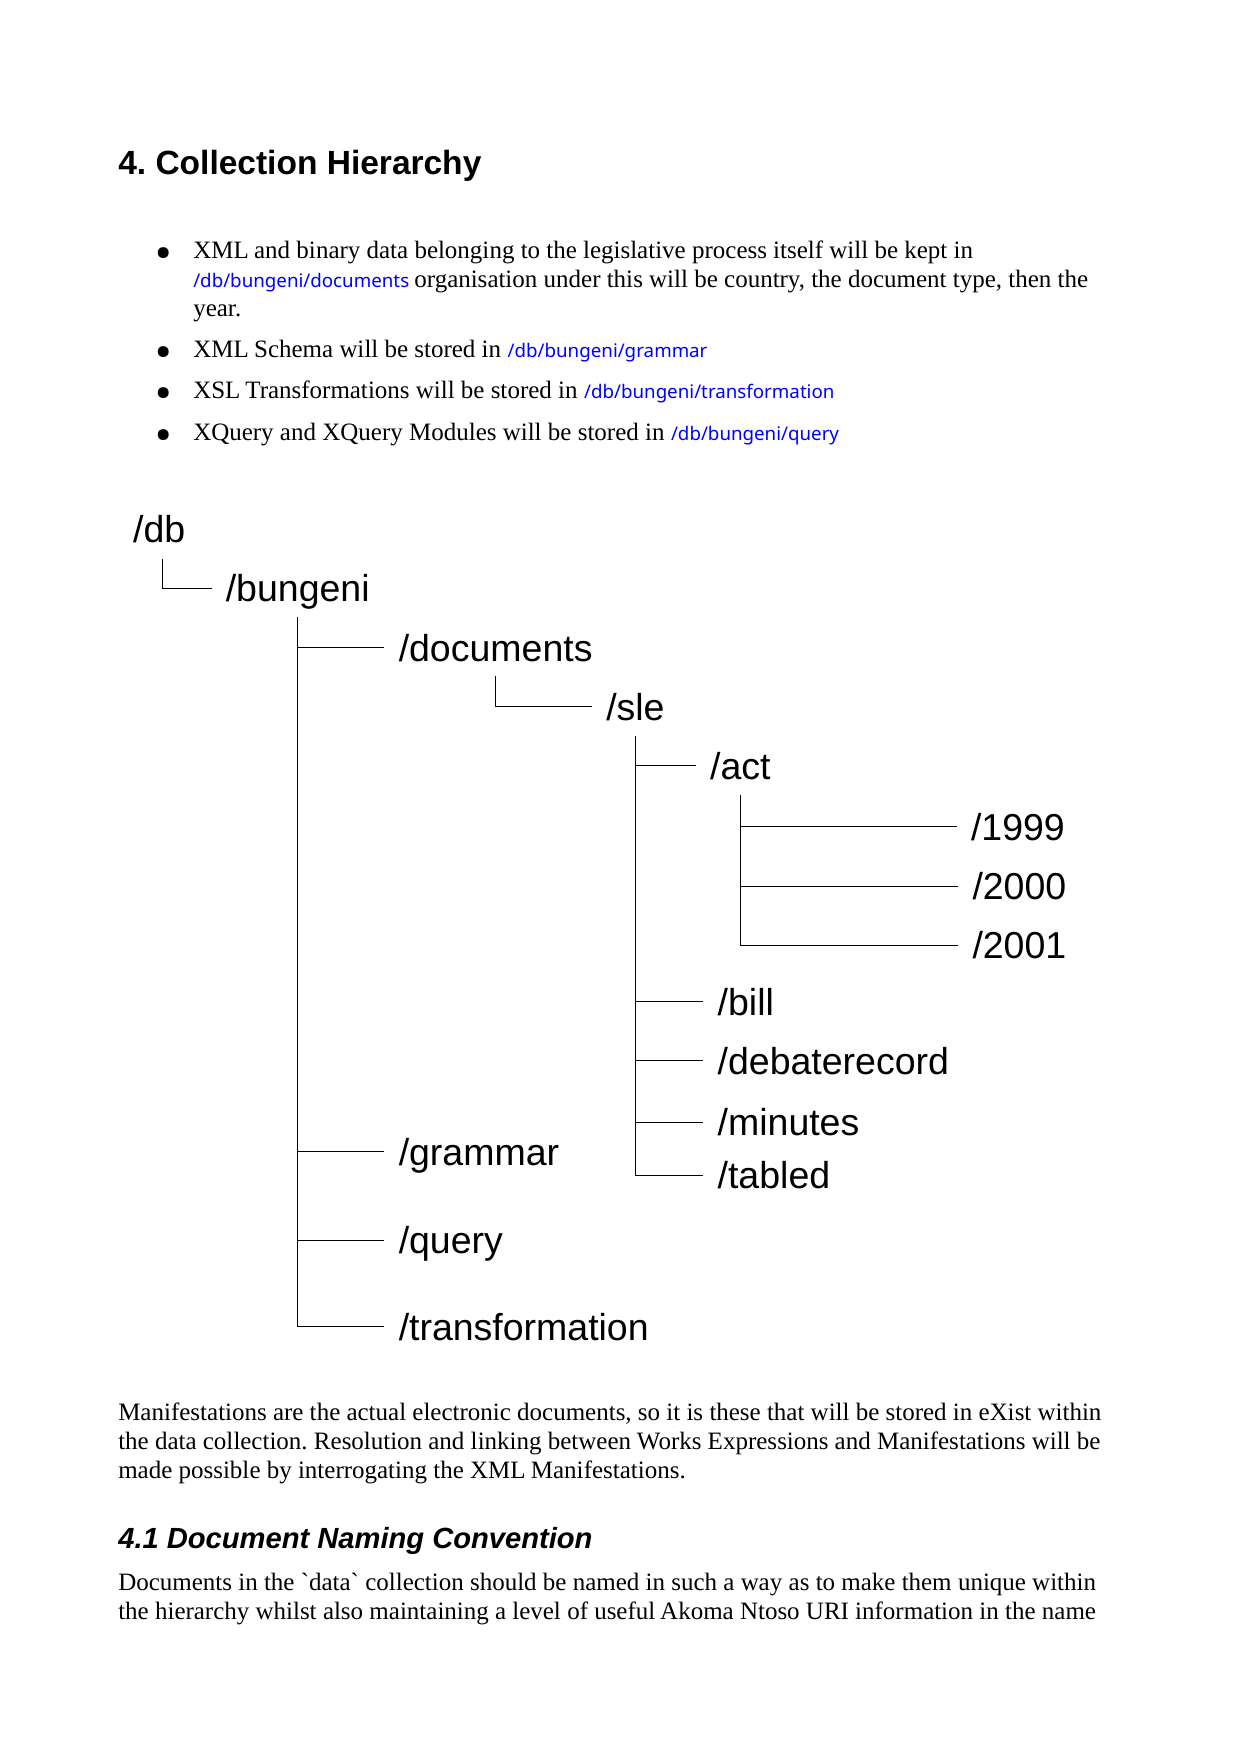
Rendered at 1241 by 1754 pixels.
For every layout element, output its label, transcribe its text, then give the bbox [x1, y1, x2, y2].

subtitle 4. Collection Hierarchy [118, 143, 1122, 182]
list XSL Transformations will be stored in /db/bungeni/transformation [156, 376, 1122, 404]
text Documents in the `data` collection should be named in such a way as to make them unique within the hierarchy whilst also maintaining a level of useful Akoma Ntoso URI information in the name [118, 1567, 1122, 1625]
list XML and binary data belonging to the legislative process itself will be kept in /db/bungeni/documents organisation under this will be country, the document type, then the year. [156, 236, 1122, 322]
text Manifestations are the actual electronic documents, so it is these that will be stored in eXist within the data collection. Resolution and linking between Works Expressions and Manifestations will be made possible by interrogating the XML Manifestations. [118, 1397, 1122, 1484]
subtitle 4.1 Document Naming Convention [118, 1521, 1122, 1555]
list XQuery and XQuery Modules will be stored in /db/bungeni/query [156, 417, 1122, 474]
list XML Schema will be stored in /db/bungeni/grammar [156, 334, 1122, 363]
